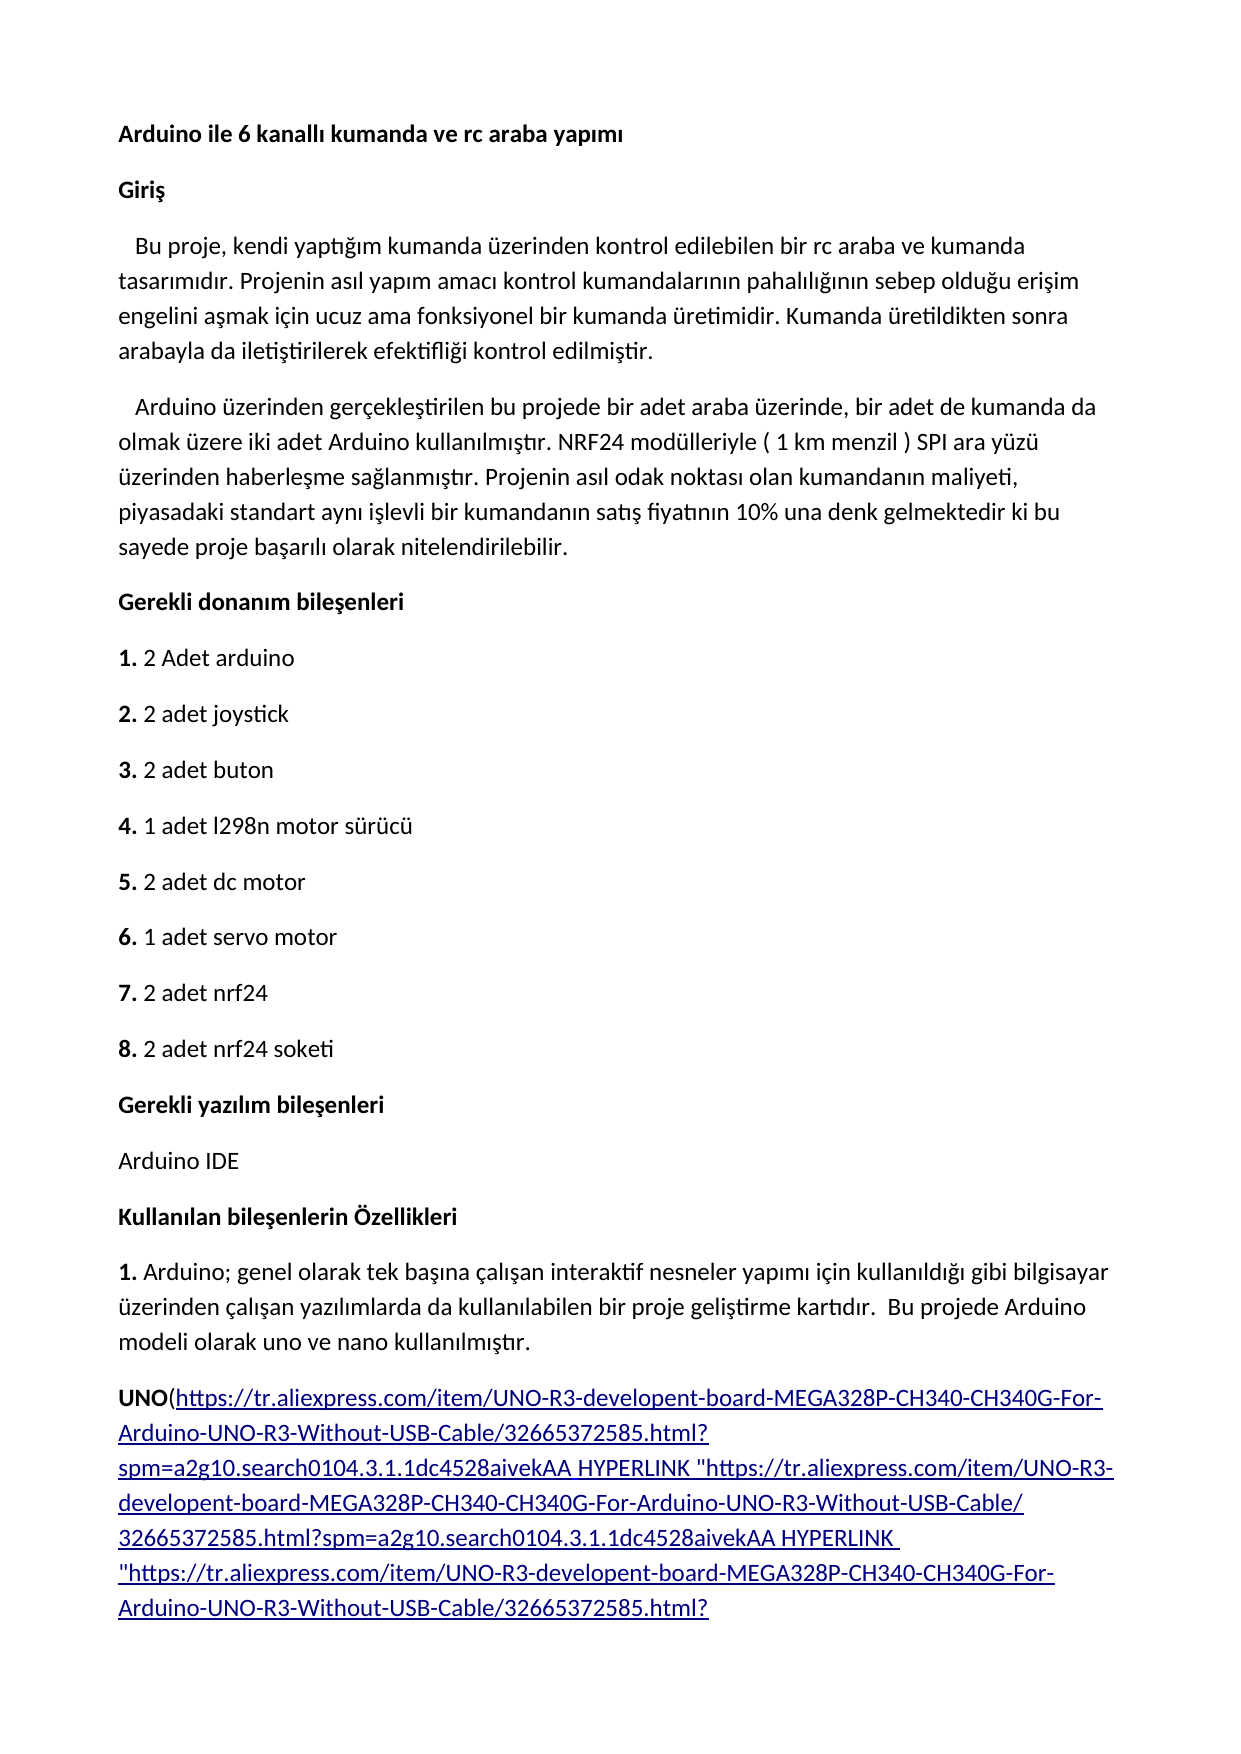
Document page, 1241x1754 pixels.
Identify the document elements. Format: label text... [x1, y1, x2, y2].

text 1. Arduino; genel olarak tek başına çalışan interaktif nesneler yapımı için kullanıldığı gibi bilgisayar üzerinden çalışan yazılımlarda da kullanılabilen bir proje geliştirme kartıdır. Bu projede Arduino modeli olarak uno ve nano kullanılmıştır. [118, 1256, 1122, 1357]
text 3. 2 adet buton [118, 754, 1122, 784]
text 8. 2 adet nrf24 soketi [118, 1033, 1122, 1064]
text Arduino üzerinden gerçekleştirilen bu projede bir adet araba üzerinde, bir adet de kumanda da olmak üzere iki adet Arduino kullanılmıştır. NRF24 modülleriyle ( 1 km menzil ) SPI ara yüzü üzerinden haberleşme sağlanmıştır. Projenin asıl odak noktası olan kumandanın maliyeti, piyasadaki standart aynı işlevli bir kumandanın satış fiyatının 10% una denk gelmektedir ki bu sayede proje başarılı olarak nitelendirilebilir. [118, 391, 1122, 561]
text 1. 2 Adet arduino [118, 642, 1122, 673]
text Giriş [118, 174, 1122, 204]
text 7. 2 adet nrf24 [118, 977, 1122, 1008]
text Gerekli yazılım bileşenleri [118, 1089, 1122, 1119]
text 2. 2 adet joystick [118, 698, 1122, 729]
text 5. 2 adet dc motor [118, 866, 1122, 896]
text Arduino IDE [118, 1145, 1122, 1175]
text UNO(https://tr.aliexpress.com/item/UNO-R3-developent-board-MEGA328P-CH340-CH340G-For-Arduino-UNO-R3-Without-USB-Cable/32665372585.html?spm=a2g10.search0104.3.1.1dc4528aivekAA HYPERLINK "https://tr.aliexpress.com/item/UNO-R3-developent-board-MEGA328P-CH340-CH340G-For-Arduino-UNO-R3-Without-USB-Cable/32665372585.html?spm=a2g10.search0104.3.1.1dc4528aivekAA HYPERLINK "https://tr.aliexpress.com/item/UNO-R3-developent-board-MEGA328P-CH340-CH340G-For-Arduino-UNO-R3-Without-USB-Cable/32665372585.html? [118, 1382, 1122, 1623]
text 6. 1 adet servo motor [118, 921, 1122, 952]
text Bu proje, kendi yaptığım kumanda üzerinden kontrol edilebilen bir rc araba ve kumanda tasarımıdır. Projenin asıl yapım amacı kontrol kumandalarının pahalılığının sebep olduğu erişim engelini aşmak için ucuz ama fonksiyonel bir kumanda üretimidir. Kumanda üretildikten sonra arabayla da iletiştirilerek efektifliği kontrol edilmiştir. [118, 230, 1122, 365]
text 4. 1 adet l298n motor sürücü [118, 810, 1122, 840]
text Arduino ile 6 kanallı kumanda ve rc araba yapımı [118, 118, 1122, 149]
text Kullanılan bileşenlerin Özellikleri [118, 1201, 1122, 1231]
text Gerekli donanım bileşenleri [118, 586, 1122, 617]
